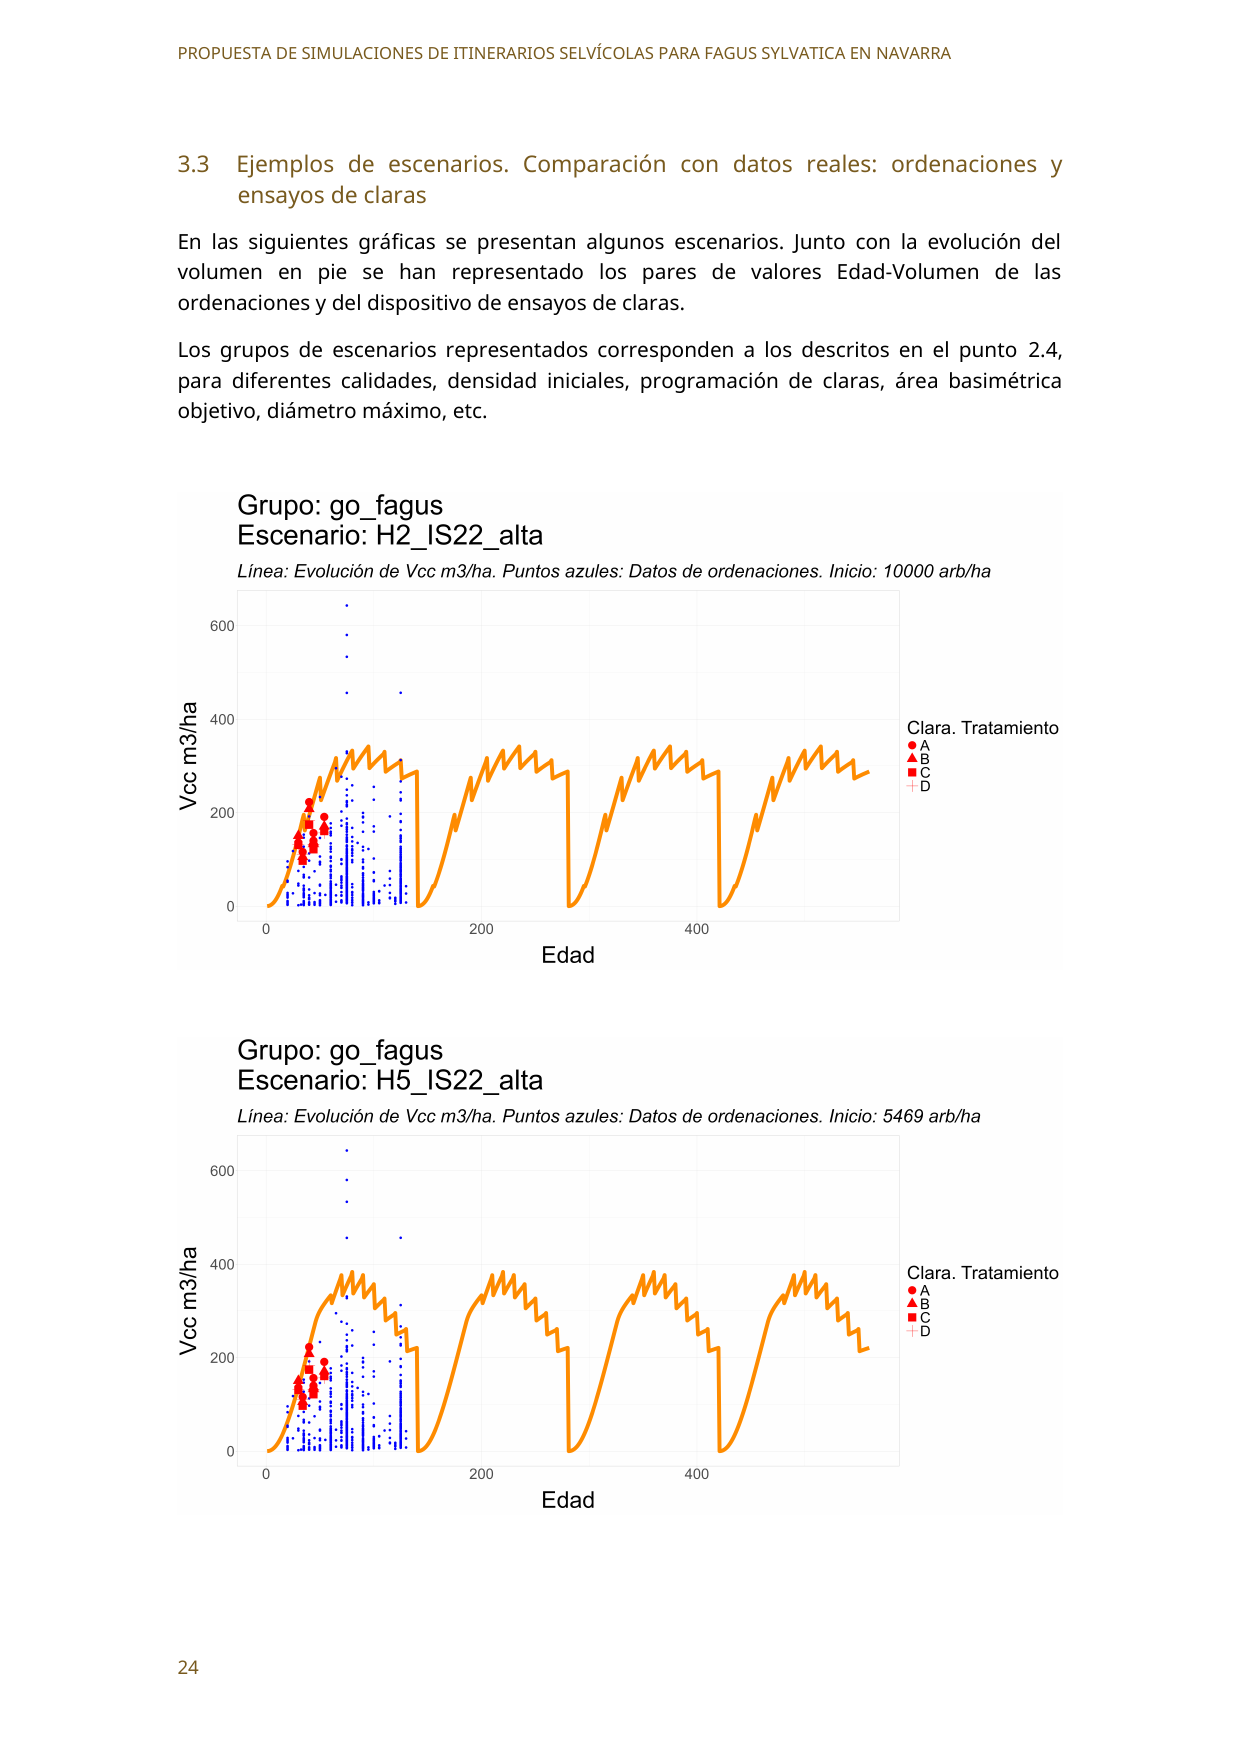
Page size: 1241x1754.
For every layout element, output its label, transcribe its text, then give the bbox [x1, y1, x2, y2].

picture [177, 492, 1063, 970]
text En las siguientes gráficas se presentan algunos escenarios. Junto con la evolución del volumen en pie se han representado los pares de valores Edad-Volumen de las ordenaciones y del dispositivo de ensayos de claras. [177, 227, 1063, 316]
text Los grupos de escenarios representados corresponden a los descritos en el punto 2.4, para diferentes calidades, densidad iniciales, programación de claras, área basimétrica objetivo, diámetro máximo, etc. [177, 335, 1063, 425]
picture [177, 1037, 1063, 1515]
subtitle Ejemplos de escenarios. Comparación con datos reales: ordenaciones y ensayos de claras [177, 148, 1063, 210]
